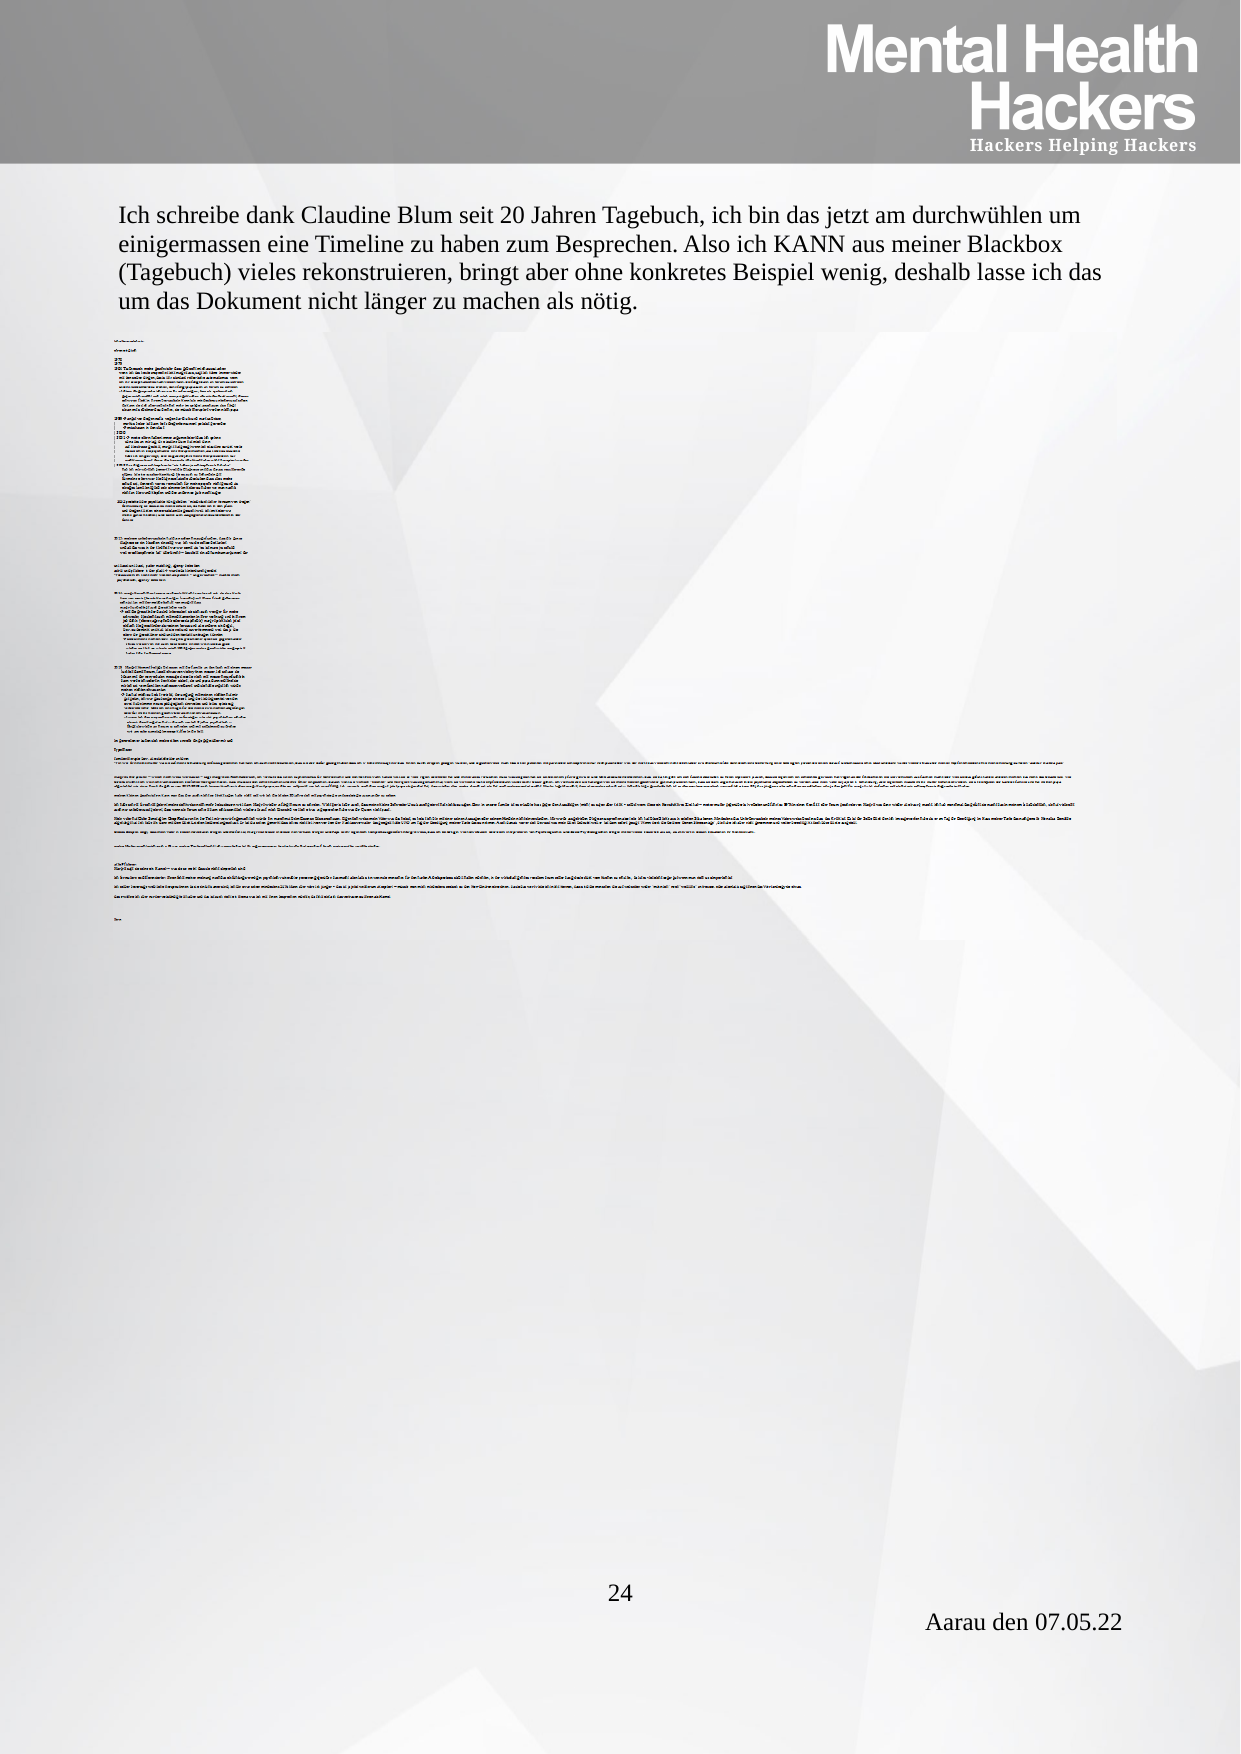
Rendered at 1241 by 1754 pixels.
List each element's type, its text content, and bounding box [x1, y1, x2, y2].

picture [0, 0, 1241, 1754]
text Ich schreibe dank Claudine Blum seit 20 Jahren Tagebuch, ich bin das jetzt am durchwühlen um einigermassen eine Timeline zu haben zum Besprechen. Also ich KANN aus meiner Blackbox (Tagebuch) vieles rekonstruieren, bringt aber ohne konkretes Beispiel wenig, deshalb lasse ich das um das Dokument nicht länger zu machen als nötig. [118, 200, 1122, 315]
